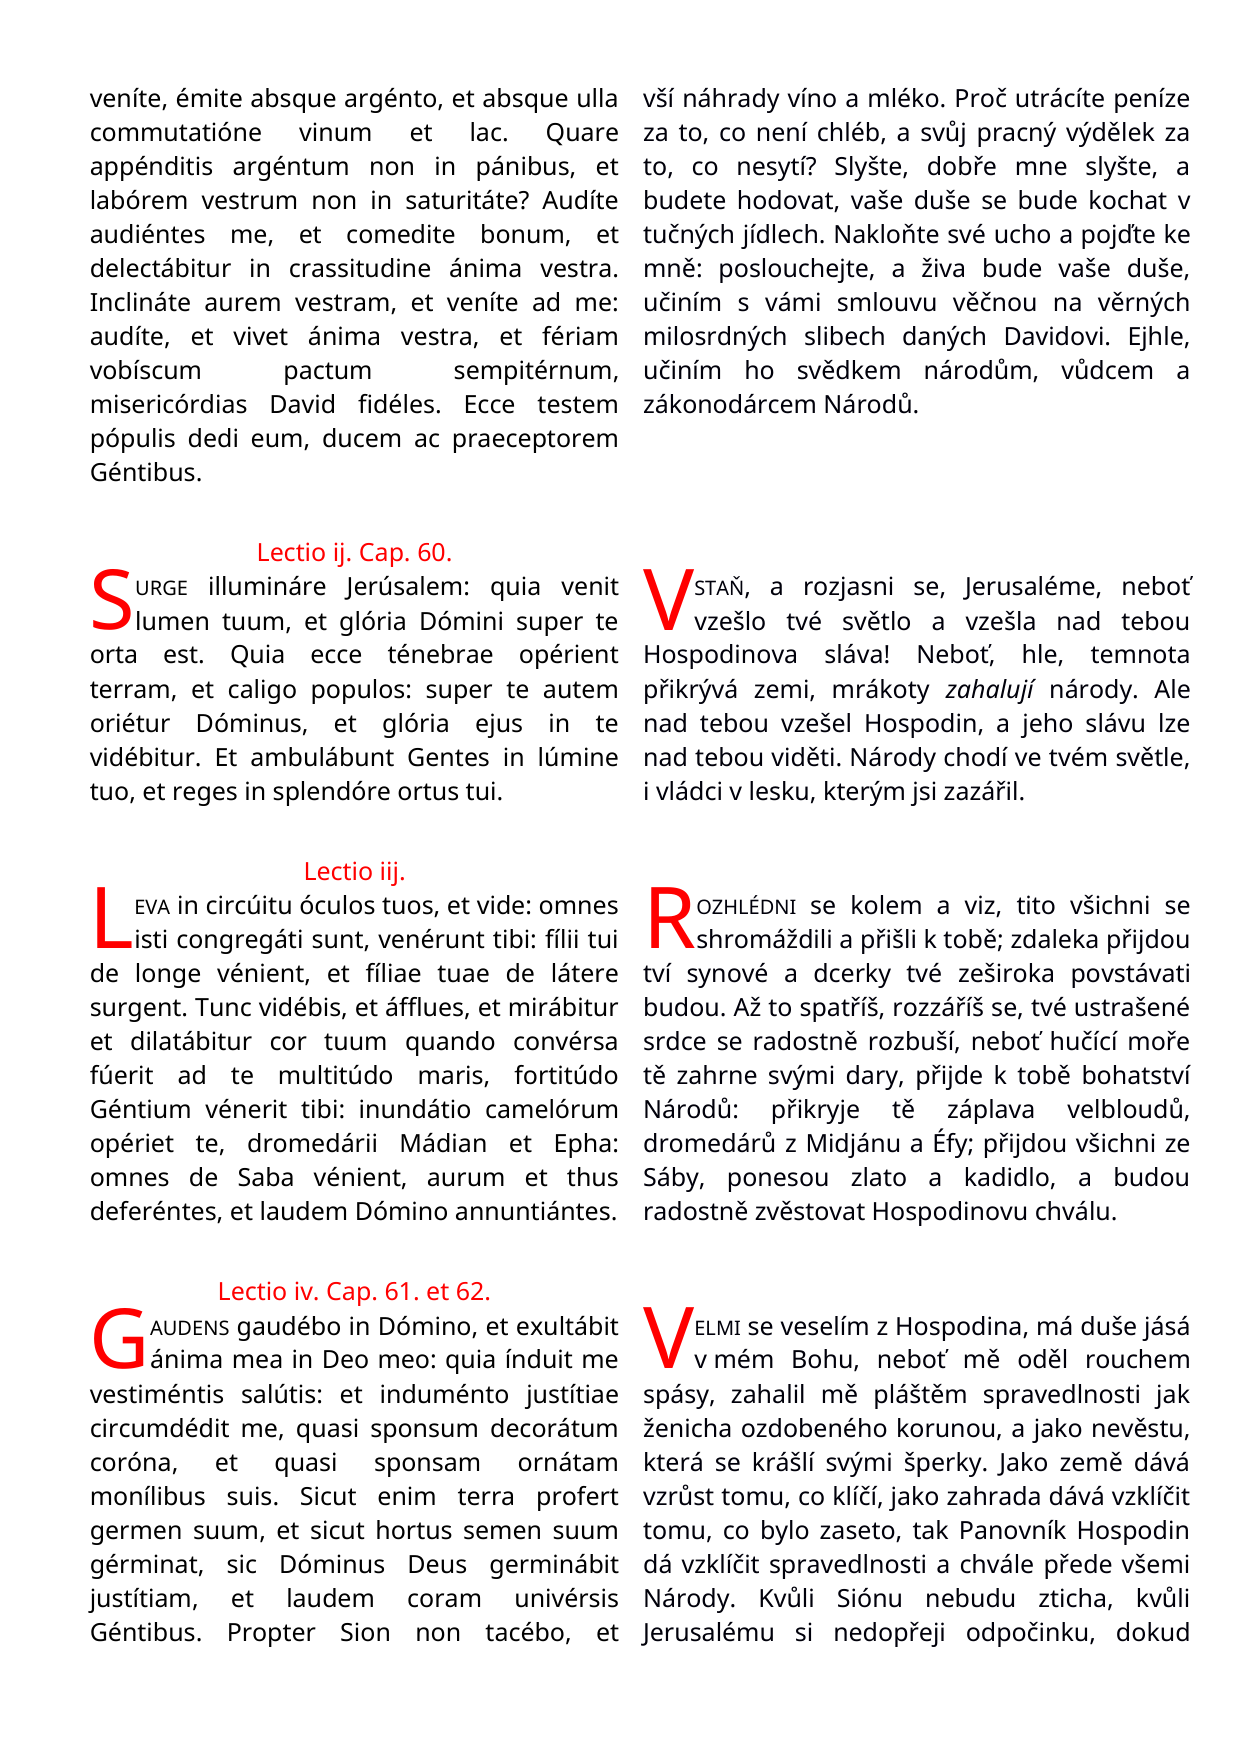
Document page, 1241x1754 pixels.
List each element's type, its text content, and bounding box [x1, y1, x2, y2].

table_cell In I. Nocturno De Isaía Prophéta. Lectio j. Cap. 55. Omnes sitiéntes veníte ad aquas: et qui non habétis argéntum, properáte, émite, et comédite: veníte, émite absque argénto, et absque ulla commutatióne vinum et lac. Quare appénditis argéntum non in pánibus, et labórem vestrum non in saturitáte? Audíte audiéntes me, et comedite bonum, et delectábitur in crassitudine ánima vestra. Inclináte aurem vestram, et veníte ad me: audíte, et vivet ánima vestra, et fériam vobíscum pactum sempitérnum, misericórdias David fidéles. Ecce testem pópulis dedi eum, ducem ac praeceptorem Géntibus. [78, 74, 631, 529]
table_cell Velmi se veselím z Hospodina, má duše jásá v mém Bohu, neboť mě oděl rouchem spásy, zahalil mě pláštěm spravedlnosti jak ženicha ozdobeného korunou, a jako nevěstu, která se krášlí svými šperky. Jako země dává vzrůst tomu, co klíčí, jako zahrada dává vzklíčit tomu, co bylo zaseto, tak Panovník Hospodin dá vzklíčit spravedlnosti a chvále přede všemi Národy. Kvůli Siónu nebudu zticha, kvůli Jerusalému si nedopřeji odpočinku, dokud [631, 1268, 1203, 1655]
table_cell Lectio ij. Cap. 60. Surge illumináre Jerúsalem: quia venit lumen tuum, et glória Dómini super te orta est. Quia ecce ténebrae opérient terram, et caligo populos: super te autem oriétur Dóminus, et glória ejus in te vidébitur. Et ambulábunt Gentes in lúmine tuo, et reges in splendóre ortus tui. [78, 529, 631, 847]
table_cell Vstaň, a rozjasni se, Jerusaléme, neboť vzešlo tvé světlo a vzešla nad tebou Hospodinova sláva! Neboť, hle, temnota přikrývá zemi, mrákoty zahalují národy. Ale nad tebou vzešel Hospodin, a jeho slávu lze nad tebou viděti. Národy chodí ve tvém světle, i vládci v lesku, kterým jsi zazářil. [631, 529, 1203, 847]
table_cell Rozhlédni se kolem a viz, tito všichni se shromáždili a přišli k tobě; zdaleka přijdou tví synové a dcerky tvé zeširoka povstávati budou. Až to spatříš, rozzáříš se, tvé ustrašené srdce se radostně rozbuší, neboť hučící moře tě zahrne svými dary, přijde k tobě bohatství Národů: přikryje tě záplava velbloudů, dromedárů z Midjánu a Éfy; přijdou všichni ze Sáby, ponesou zlato a kadidlo, a budou radostně zvěstovat Hospodinovu chválu. [631, 848, 1203, 1268]
table_cell Lectio iv. Cap. 61. et 62. Gaudens gaudébo in Dómino, et exultábit ánima mea in Deo meo: quia índuit me vestiméntis salútis: et induménto justítiae circumdédit me, quasi sponsum decorátum coróna, et quasi sponsam ornátam monílibus suis. Sicut enim terra profert germen suum, et sicut hortus semen suum gérminat, sic Dóminus Deus germinábit justítiam, et laudem coram univérsis Géntibus. Propter Sion non tacébo, et [78, 1268, 631, 1655]
table_cell Lectio iij. Leva in circúitu óculos tuos, et vide: omnes isti congregáti sunt, venérunt tibi: fílii tui de longe vénient, et fíliae tuae de látere surgent. Tunc vidébis, et áfflues, et mirábitur et dilatábitur cor tuum quando convérsa fúerit ad te multitúdo maris, fortitúdo Géntium vénerit tibi: inundátio camelórum opériet te, dromedárii Mádian et Epha: omnes de Saba vénient, aurum et thus deferéntes, et laudem Dómino annuntiántes. [78, 848, 631, 1268]
table_cell vší náhrady víno a mléko. Proč utrácíte peníze za to, co není chléb, a svůj pracný výdělek za to, co nesytí? Slyšte, dobře mne slyšte, a budete hodovat, vaše duše se bude kochat v tučných jídlech. Nakloňte své ucho a pojďte ke mně: poslouchejte, a živa bude vaše duše, učiním s vámi smlouvu věčnou na věrných milosrdných slibech daných Davidovi. Ejhle, učiním ho svědkem národům, vůdcem a zákonodárcem Národů. [631, 74, 1203, 529]
